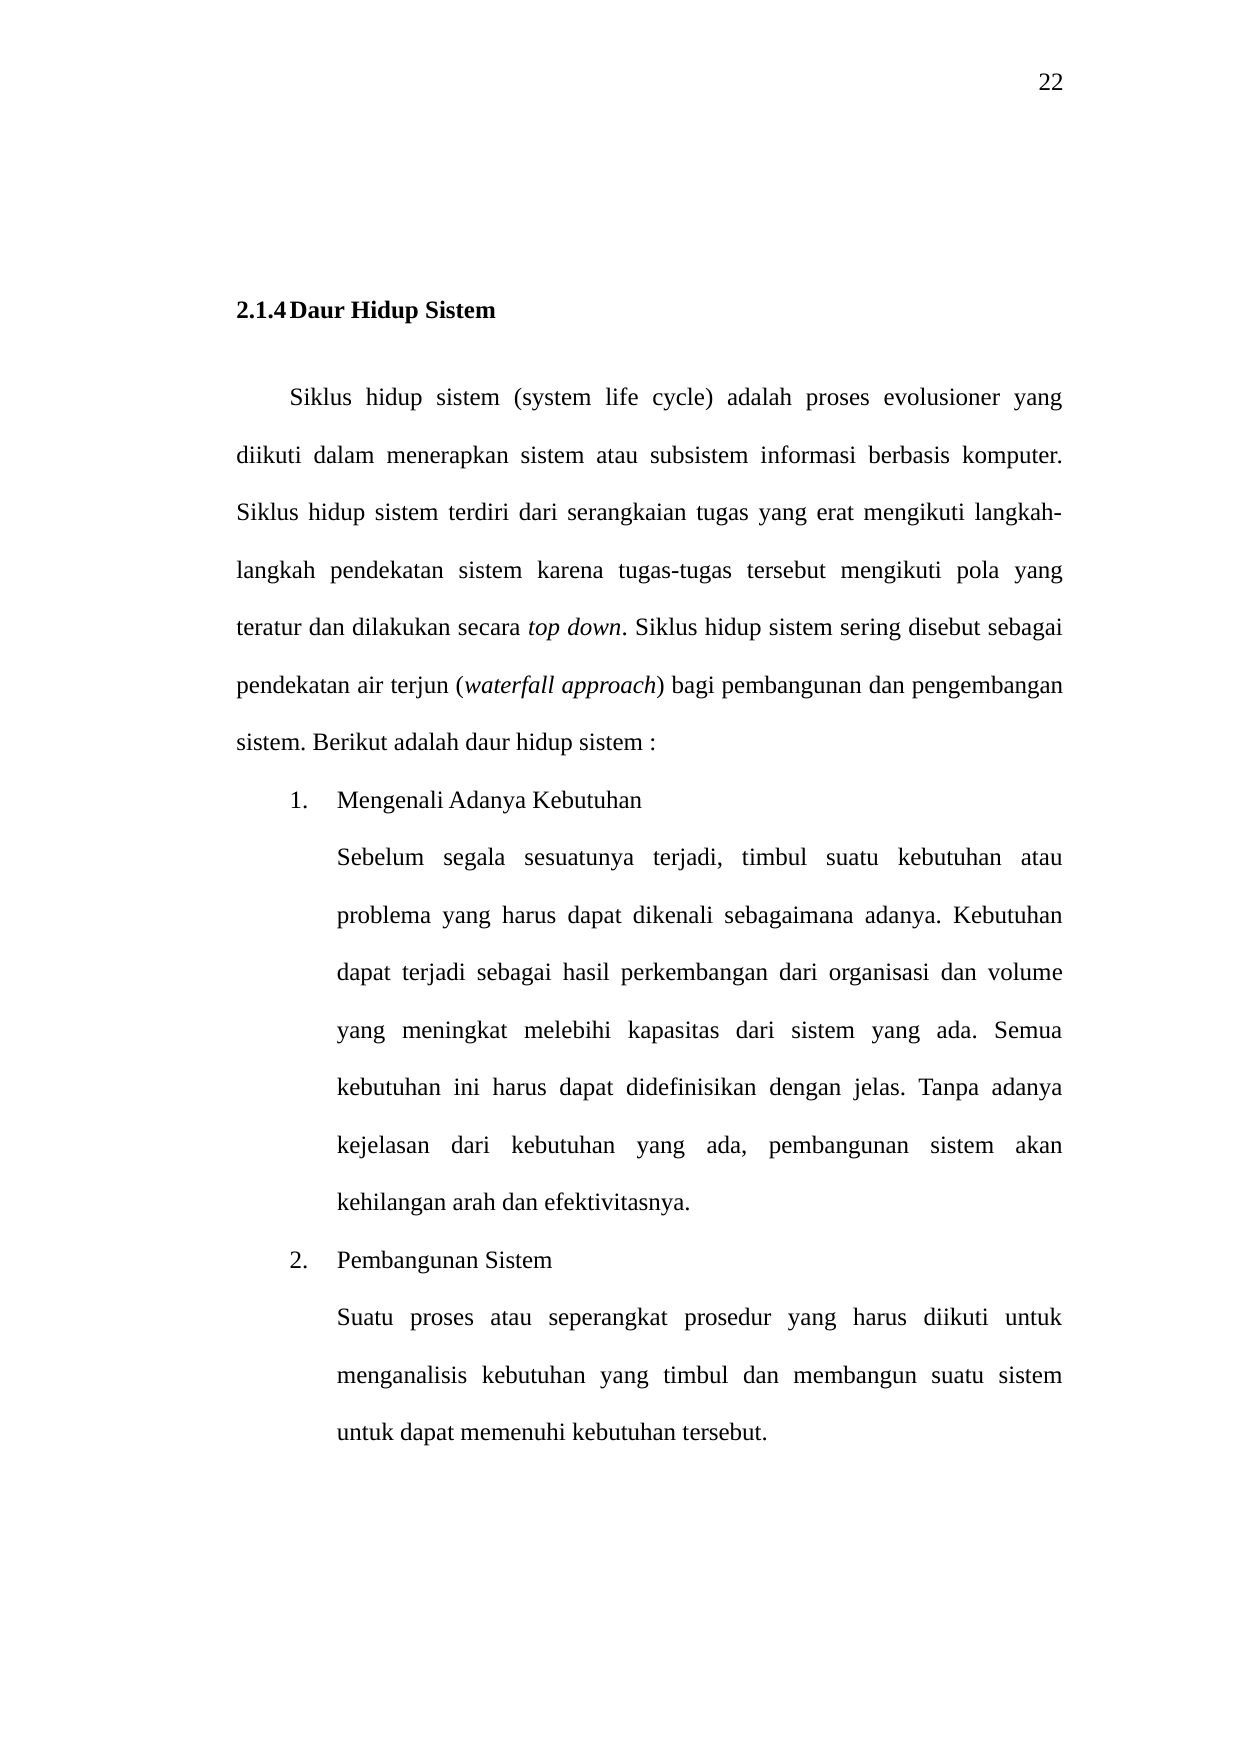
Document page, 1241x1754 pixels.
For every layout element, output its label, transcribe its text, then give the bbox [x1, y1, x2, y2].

list Mengenali Adanya Kebutuhan [289, 785, 1063, 813]
list Suatu proses atau seperangkat prosedur yang harus diikuti untuk menganalisis kebutuhan yang timbul dan membangun suatu sistem untuk dapat memenuhi kebutuhan tersebut. [289, 1302, 1063, 1446]
text Siklus hidup sistem (system life cycle) adalah proses evolusioner yang diikuti dalam menerapkan sistem atau subsistem informasi berbasis komputer. Siklus hidup sistem terdiri dari serangkaian tugas yang erat mengikuti langkah-langkah pendekatan sistem karena tugas-tugas tersebut mengikuti pola yang teratur dan dilakukan secara top down. Siklus hidup sistem sering disebut sebagai pendekatan air terjun (waterfall approach) bagi pembangunan dan pengembangan sistem. Berikut adalah daur hidup sistem : [236, 382, 1063, 756]
list Sebelum segala sesuatunya terjadi, timbul suatu kebutuhan atau problema yang harus dapat dikenali sebagaimana adanya. Kebutuhan dapat terjadi sebagai hasil perkembangan dari organisasi dan volume yang meningkat melebihi kapasitas dari sistem yang ada. Semua kebutuhan ini harus dapat didefinisikan dengan jelas. Tanpa adanya kejelasan dari kebutuhan yang ada, pembangunan sistem akan kehilangan arah dan efektivitasnya. [289, 842, 1063, 1216]
list Pembangunan Sistem [289, 1245, 1063, 1273]
subtitle 2.1.4 Daur Hidup Sistem [236, 295, 1063, 324]
